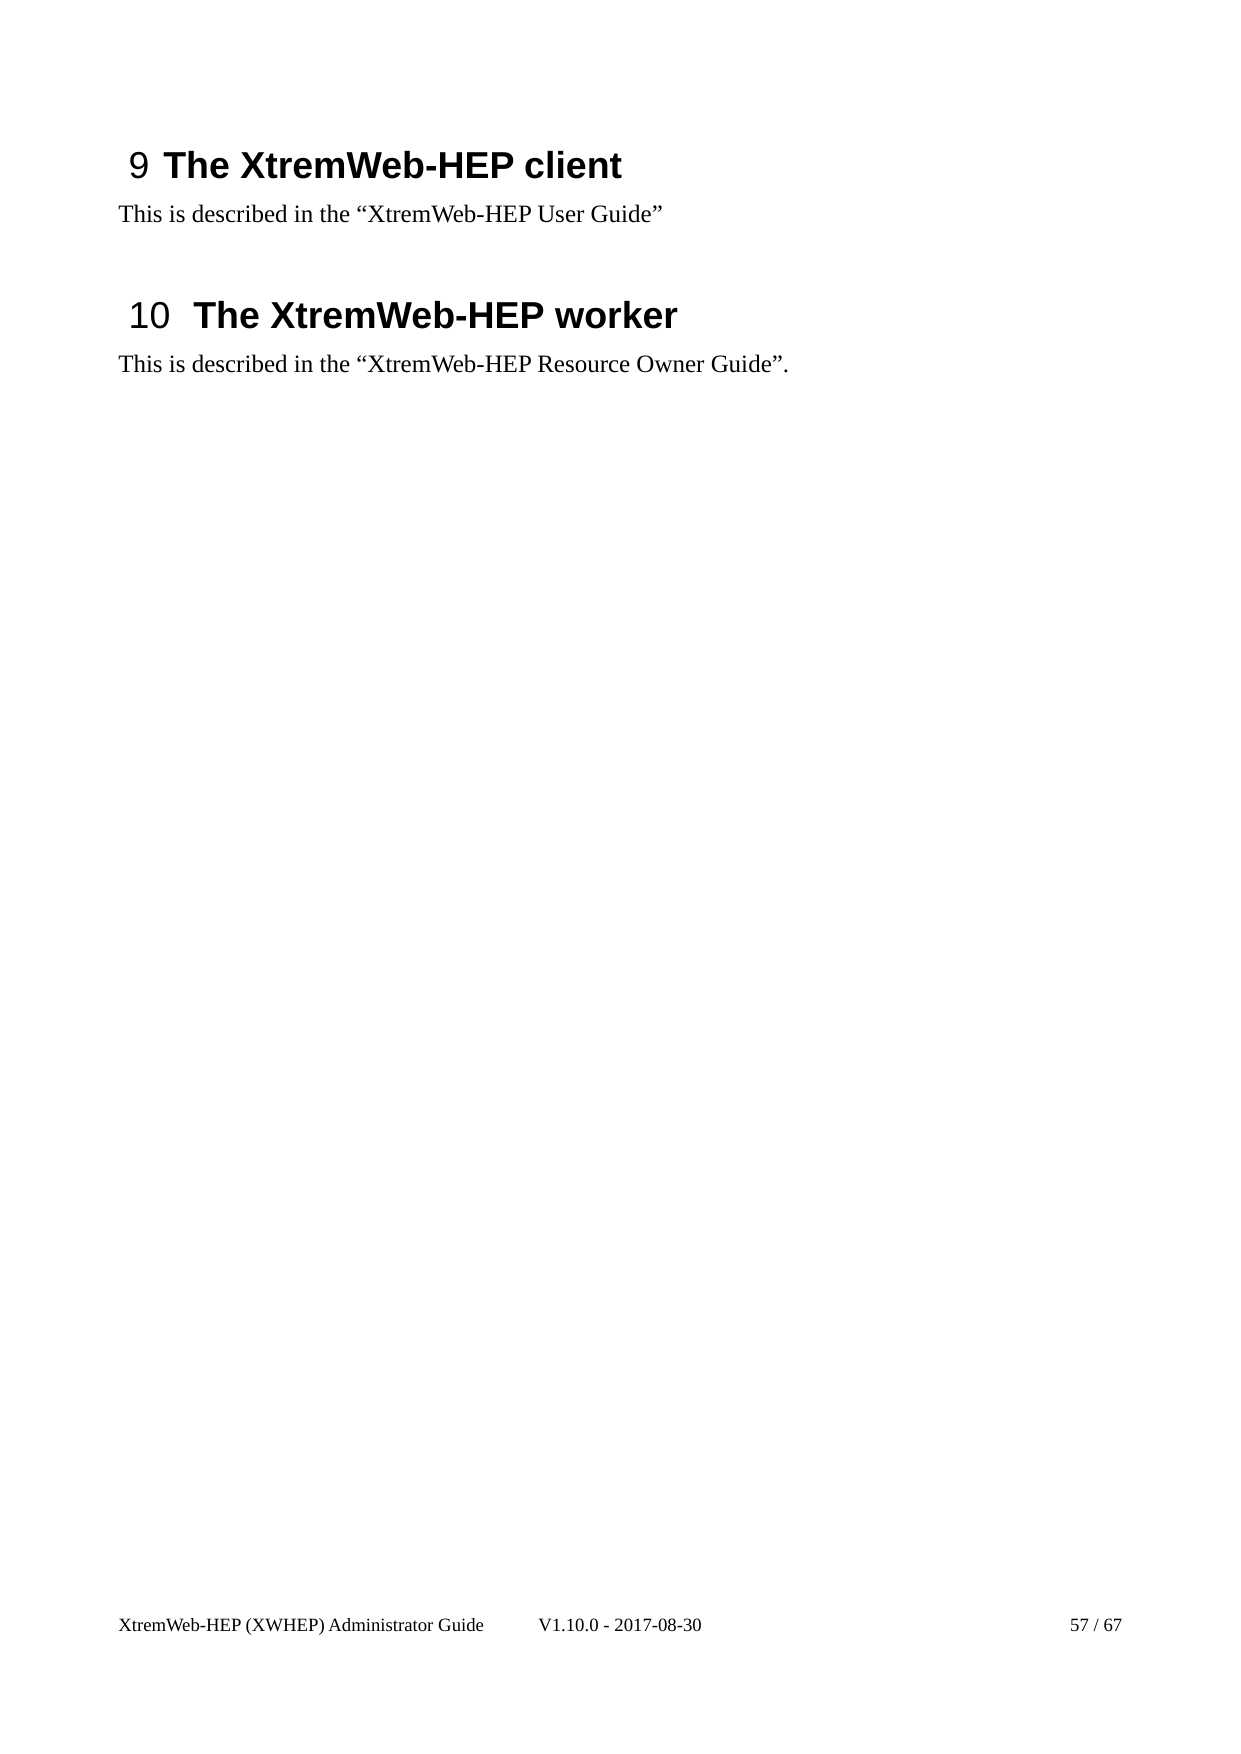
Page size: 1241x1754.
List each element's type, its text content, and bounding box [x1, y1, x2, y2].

text This is described in the “XtremWeb-HEP User Guide” [118, 199, 1122, 227]
subtitle The XtremWeb-HEP client [118, 143, 1122, 186]
text This is described in the “XtremWeb-HEP Resource Owner Guide”. [118, 349, 1122, 378]
subtitle The XtremWeb-HEP worker [118, 294, 1122, 337]
